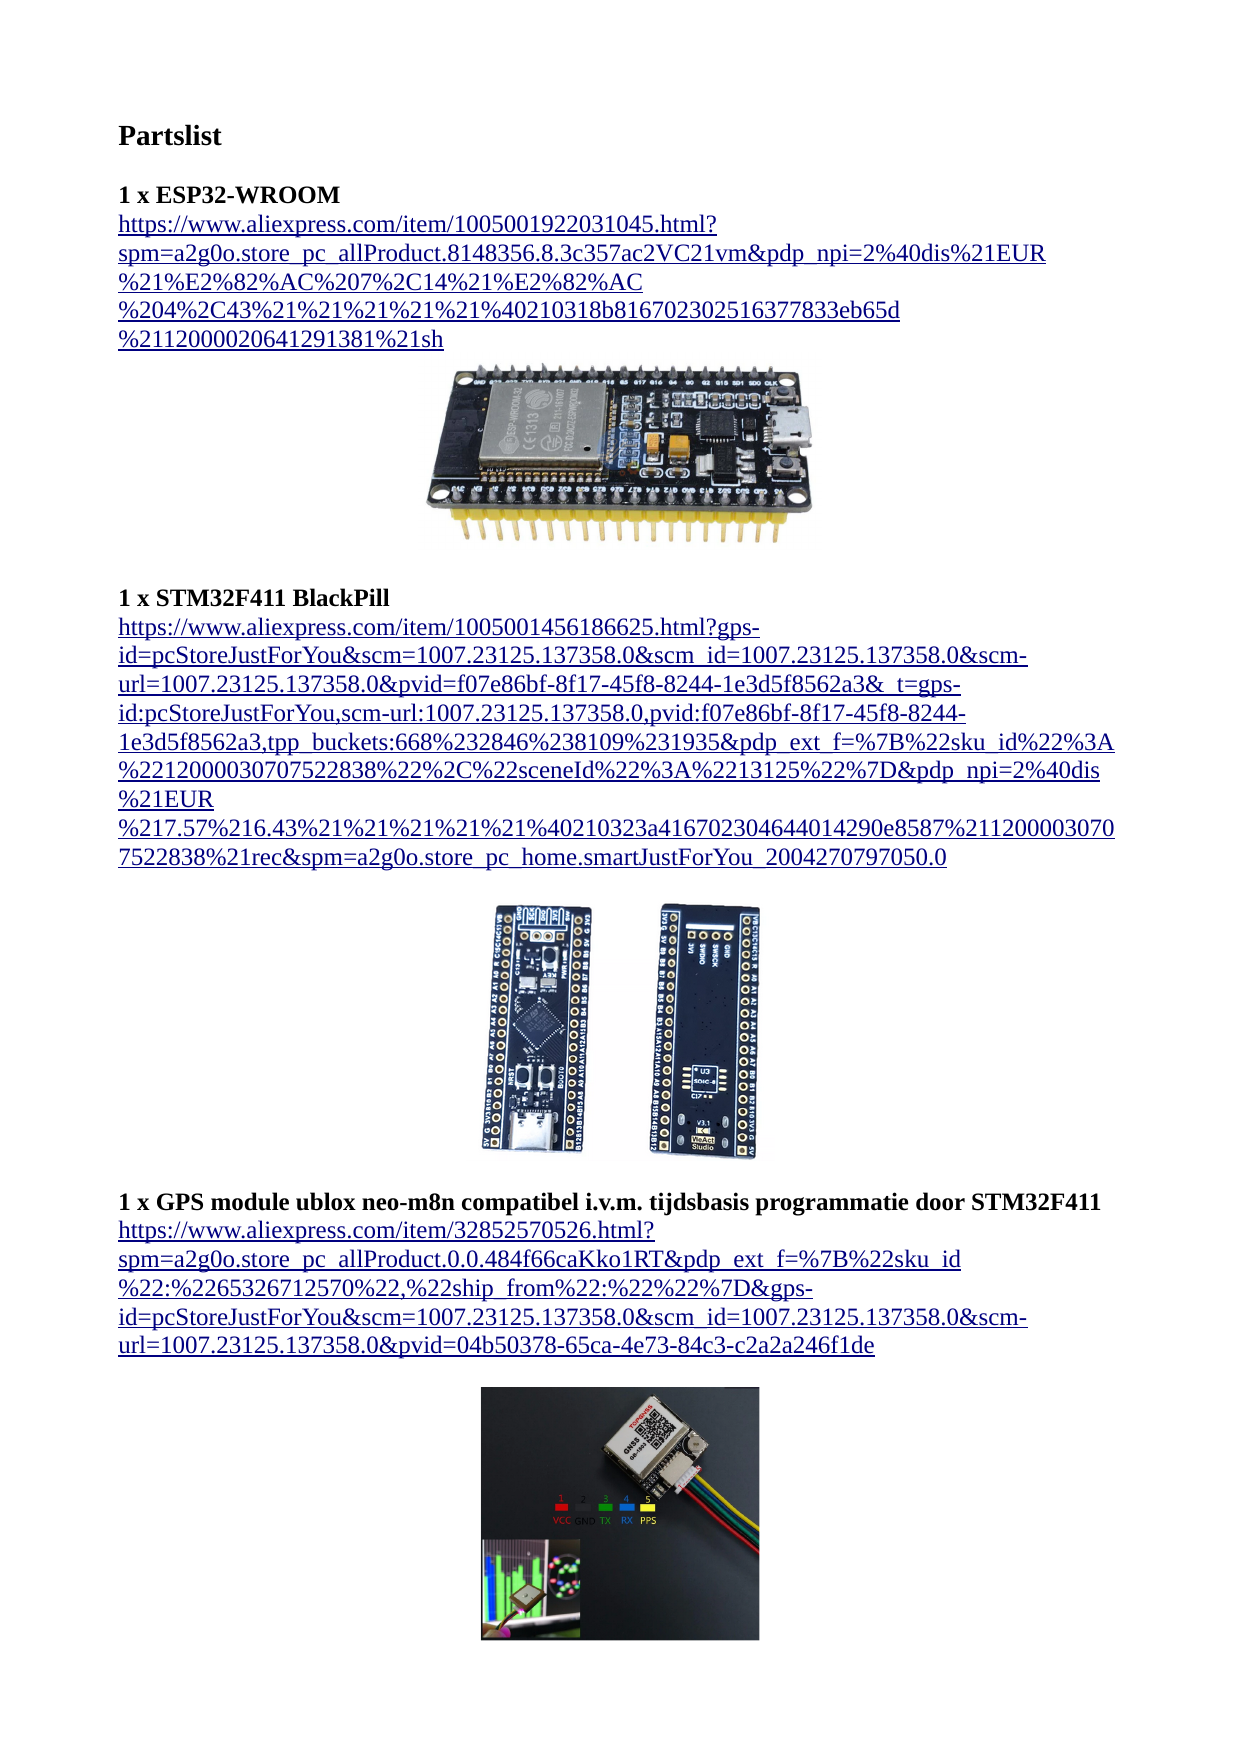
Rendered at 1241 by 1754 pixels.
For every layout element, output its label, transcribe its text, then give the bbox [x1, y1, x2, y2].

text 1 x ESP32-WROOM [118, 180, 1122, 209]
text 1 x STM32F411 BlackPill [118, 583, 1122, 612]
text 1 x GPS module ublox neo-m8n compatibel i.v.m. tijdsbasis programmatie door STM32F411 [118, 1187, 1122, 1215]
text Partslist [118, 118, 1122, 152]
text https://www.aliexpress.com/item/32852570526.html?spm=a2g0o.store_pc_allProduct.0.0.484f66caKko1RT&pdp_ext_f=%7B%22sku_id%22:%2265326712570%22,%22ship_from%22:%22%22%7D&gps-id=pcStoreJustForYou&scm=1007.23125.137358.0&scm_id=1007.23125.137358.0&scm-url=1007.23125.137358.0&pvid=04b50378-65ca-4e73-84c3-c2a2a246f1de [118, 1215, 1122, 1359]
picture [480, 1387, 760, 1641]
picture [465, 899, 775, 1161]
text https://www.aliexpress.com/item/1005001456186625.html?gps-id=pcStoreJustForYou&scm=1007.23125.137358.0&scm_id=1007.23125.137358.0&scm-url=1007.23125.137358.0&pvid=f07e86bf-8f17-45f8-8244-1e3d5f8562a3&_t=gps-id:pcStoreJustForYou,scm-url:1007.23125.137358.0,pvid:f07e86bf-8f17-45f8-8244-1e3d5f8562a3,tpp_buckets:668%232846%238109%231935&pdp_ext_f=%7B%22sku_id%22%3A%2212000030707522838%22%2C%22sceneId%22%3A%2213125%22%7D&pdp_npi=2%40dis%21EUR%217.57%216.43%21%21%21%21%21%40210323a416702304644014290e8587%2112000030707522838%21rec&spm=a2g0o.store_pc_home.smartJustForYou_2004270797050.0 [118, 612, 1122, 870]
text https://www.aliexpress.com/item/1005001922031045.html?spm=a2g0o.store_pc_allProduct.8148356.8.3c357ac2VC21vm&pdp_npi=2%40dis%21EUR%21%E2%82%AC%207%2C14%21%E2%82%AC%204%2C43%21%21%21%21%21%40210318b816702302516377833eb65d%2112000020641291381%21sh [118, 209, 1122, 353]
picture [417, 352, 823, 550]
